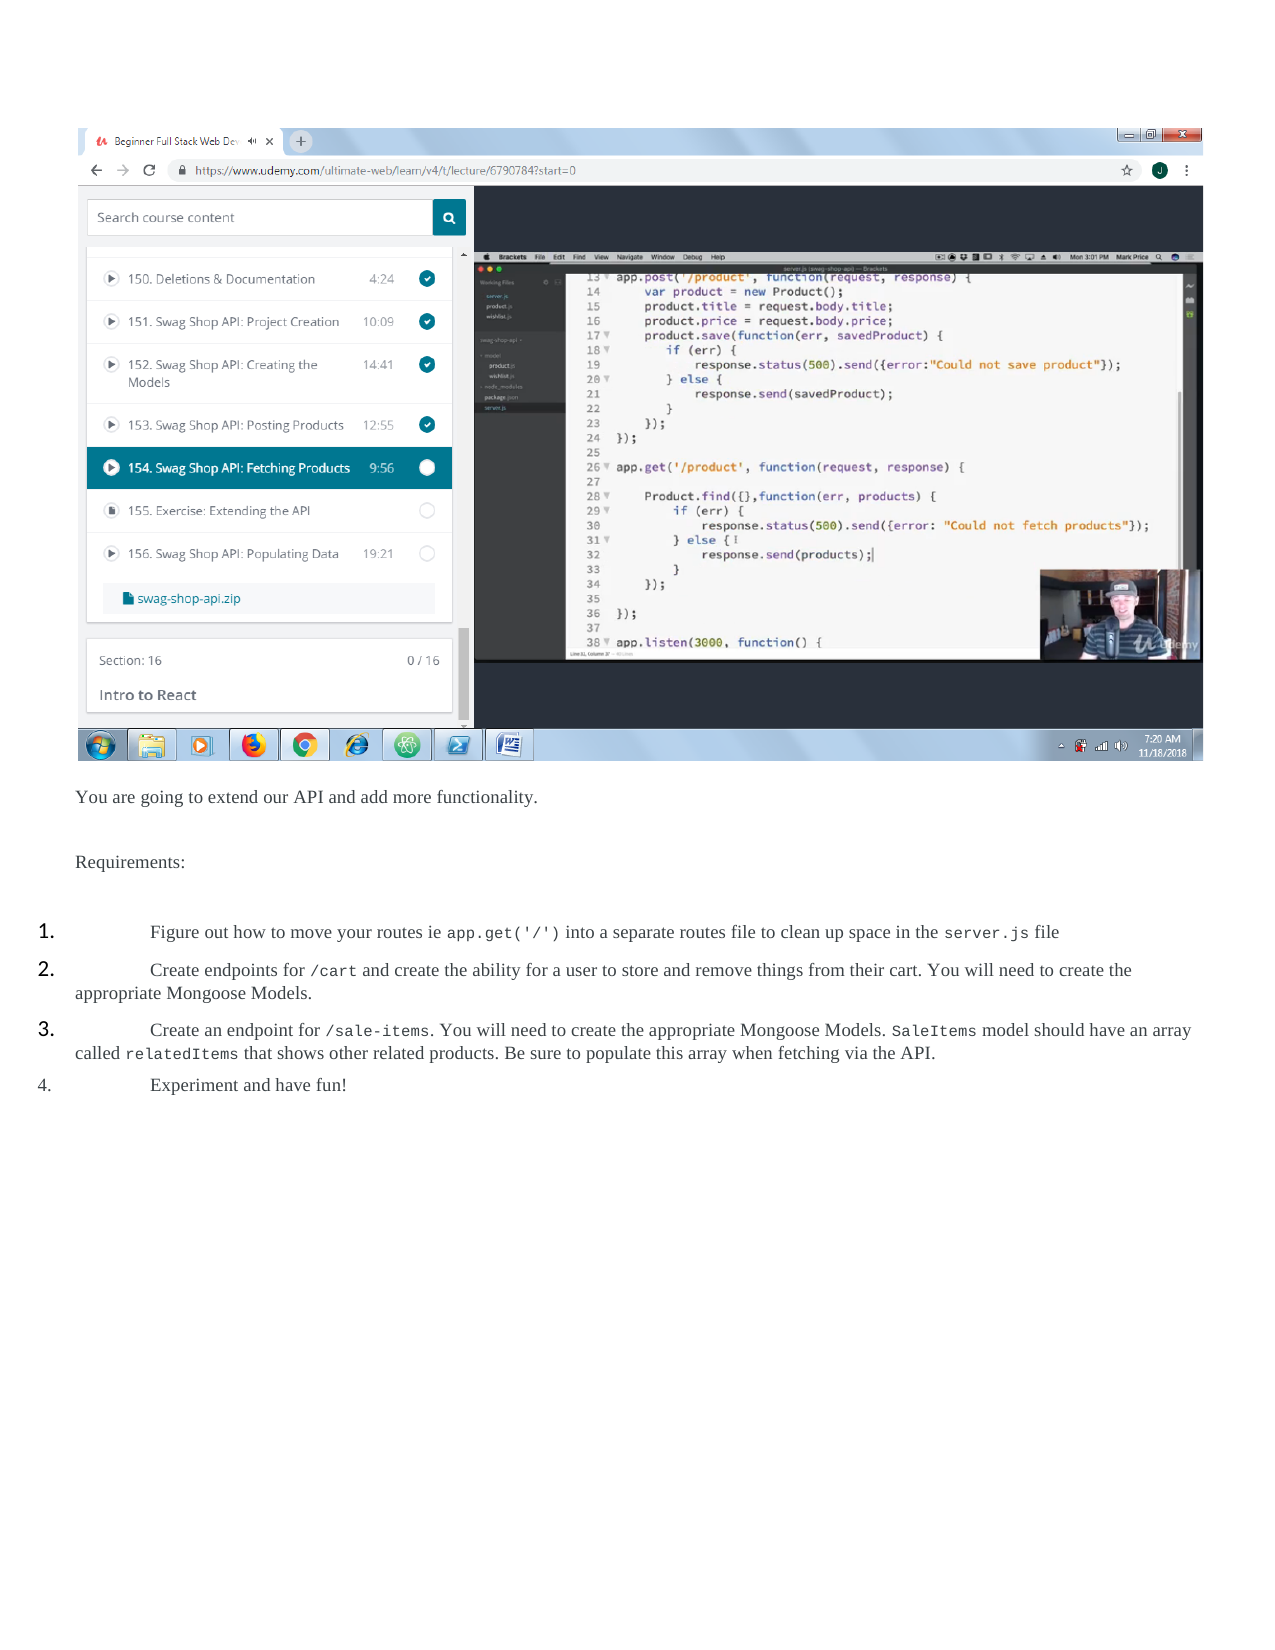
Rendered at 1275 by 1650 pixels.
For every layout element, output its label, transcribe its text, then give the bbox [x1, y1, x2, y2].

list Create endpoints for /cart and create the ability for a user to store and remove things from their cart. You will need to create the appropriate Mongoose Models. [37, 954, 1200, 1004]
list Figure out how to move your routes ie app.get('/') into a separate routes file to clean up space in the server.js file [37, 916, 1200, 944]
text You are going to extend our API and add more functionality. [75, 786, 1200, 807]
picture [78, 128, 1204, 761]
text Requirements: [75, 851, 1200, 872]
list Create an endpoint for /sale-items. You will need to create the appropriate Mongoose Models. SaleItems model should have an array called relatedItems that shows other related products. Be sure to populate this array when fetching via the API. [37, 1014, 1200, 1064]
list Experiment and have fun! [37, 1074, 1200, 1096]
